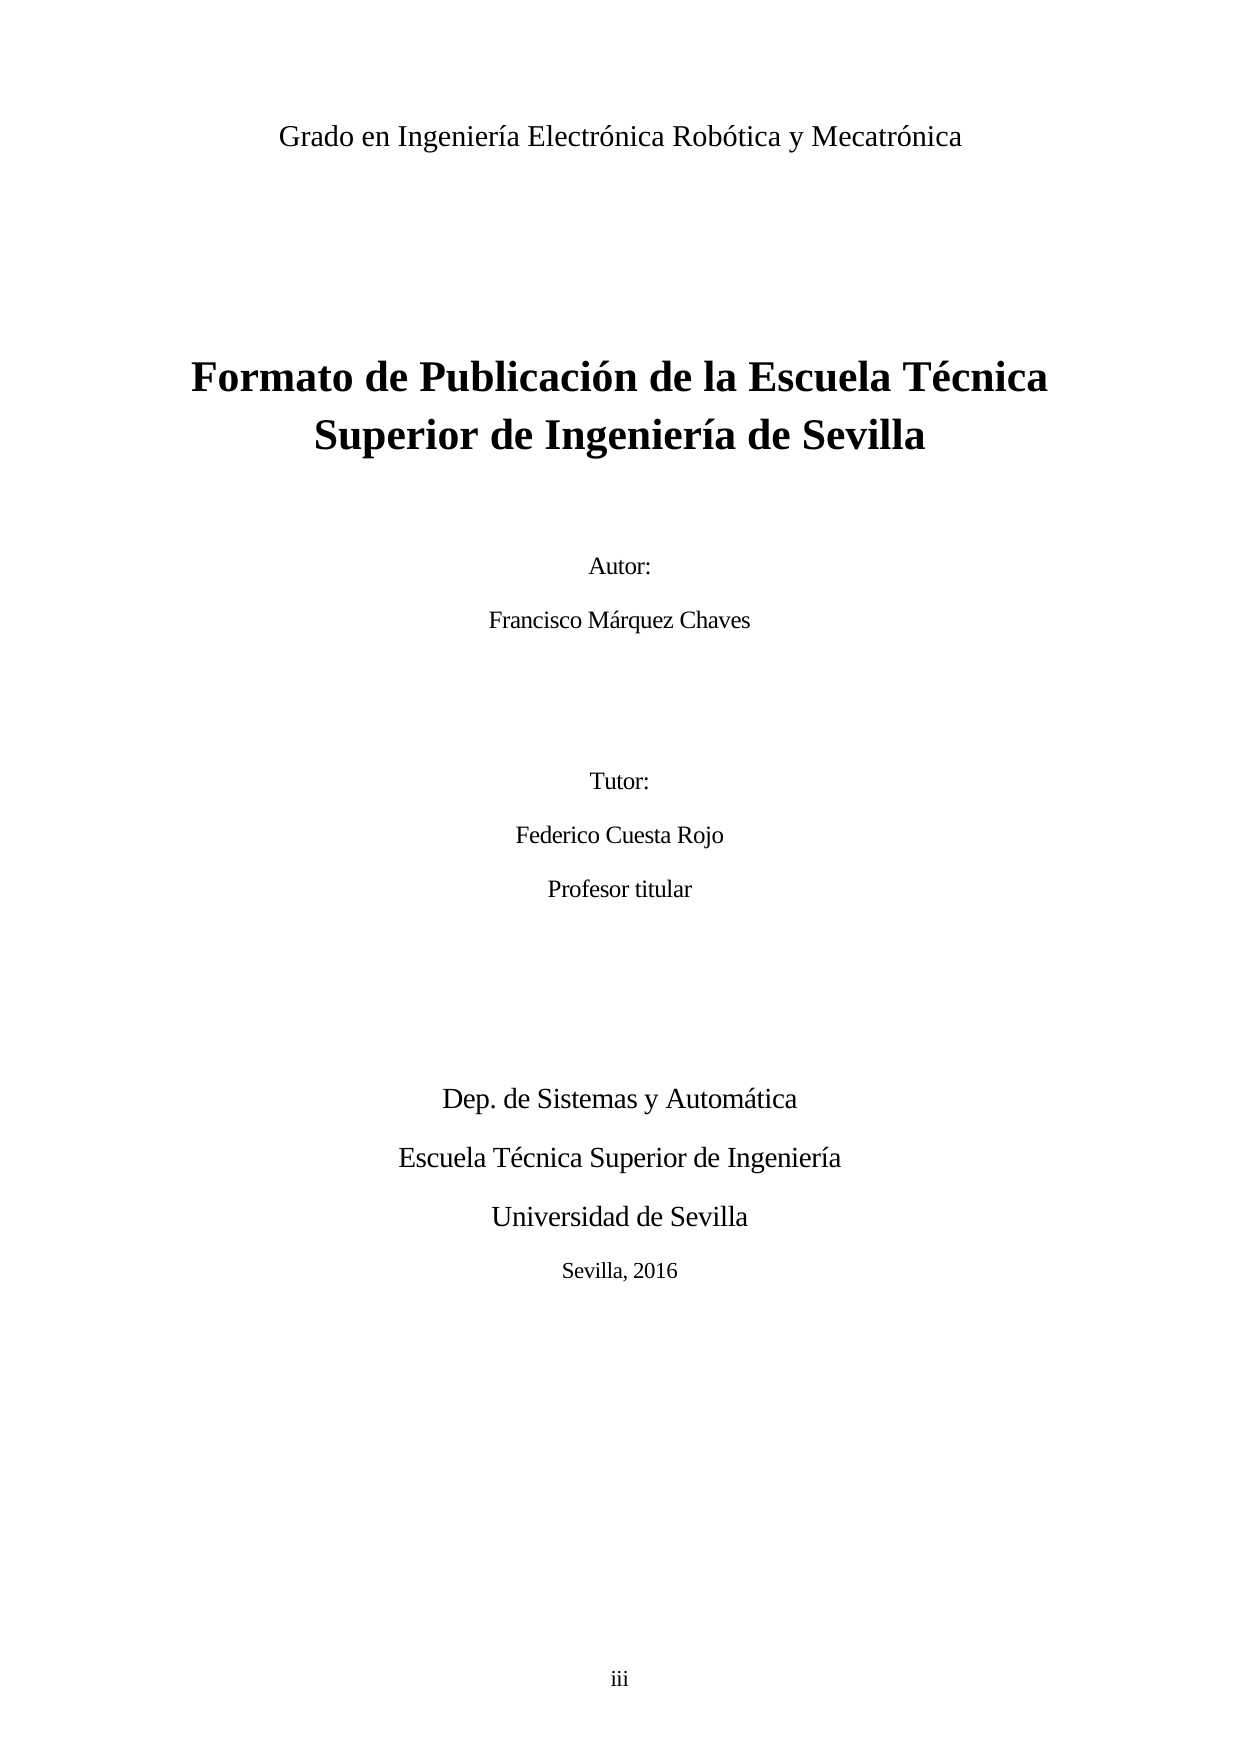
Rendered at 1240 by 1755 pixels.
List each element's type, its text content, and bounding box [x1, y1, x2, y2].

text Sevilla, 2016 [118, 1257, 1121, 1284]
text Grado en Ingeniería Electrónica Robótica y Mecatrónica [118, 118, 1123, 153]
text Universidad de Sevilla [118, 1199, 1121, 1232]
text Federico Cuesta Rojo [118, 820, 1121, 849]
text Escuela Técnica Superior de Ingeniería [118, 1140, 1121, 1174]
text Profesor titular [118, 874, 1121, 903]
text Formato de Publicación de la Escuela Técnica Superior de Ingeniería de Sevilla [118, 351, 1121, 459]
text Dep. de Sistemas y Automática [118, 1082, 1121, 1115]
text Tutor: [118, 766, 1121, 795]
text Francisco Márquez Chaves [118, 605, 1121, 634]
text Autor: [118, 551, 1121, 580]
